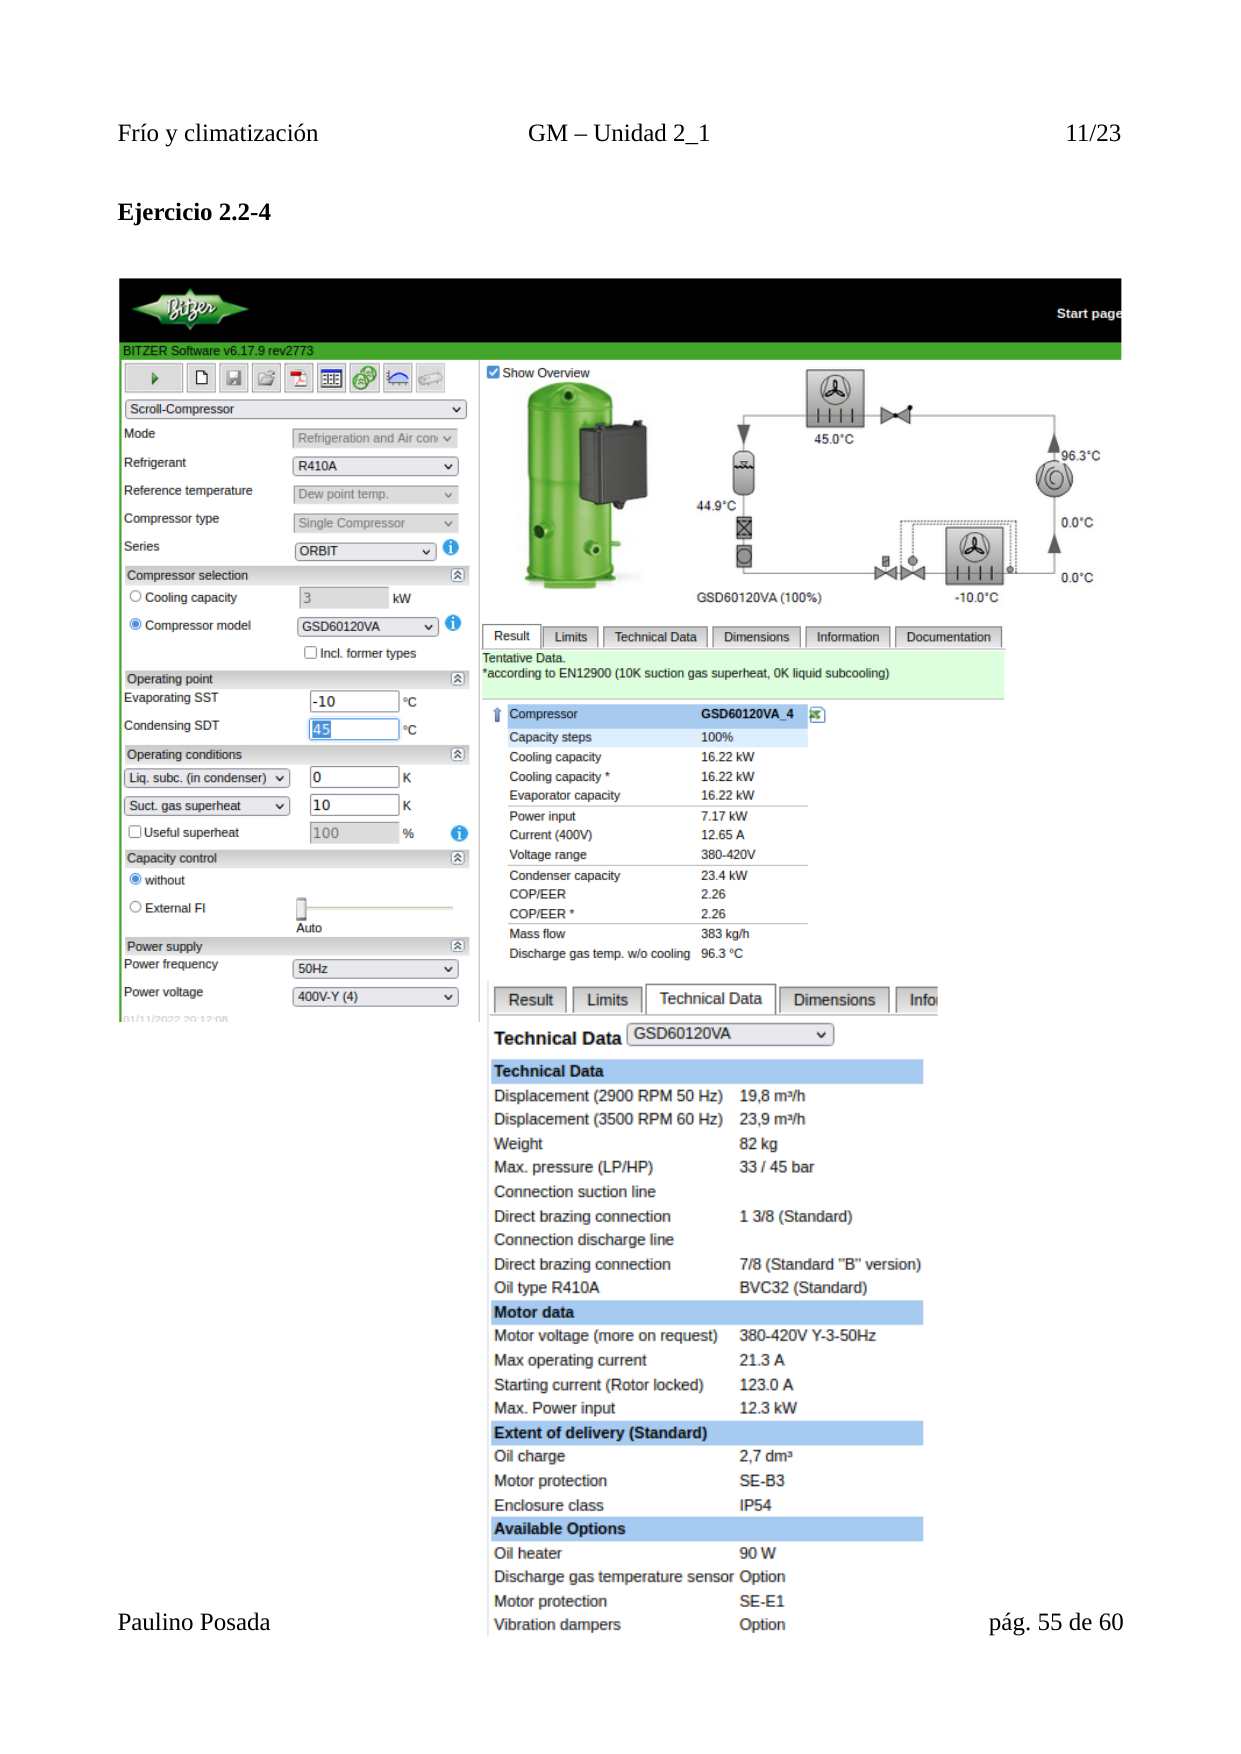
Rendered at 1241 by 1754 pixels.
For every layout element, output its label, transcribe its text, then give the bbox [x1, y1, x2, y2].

picture [117, 275, 1122, 1636]
text Ejercicio 2.2-4 [117, 197, 1123, 226]
